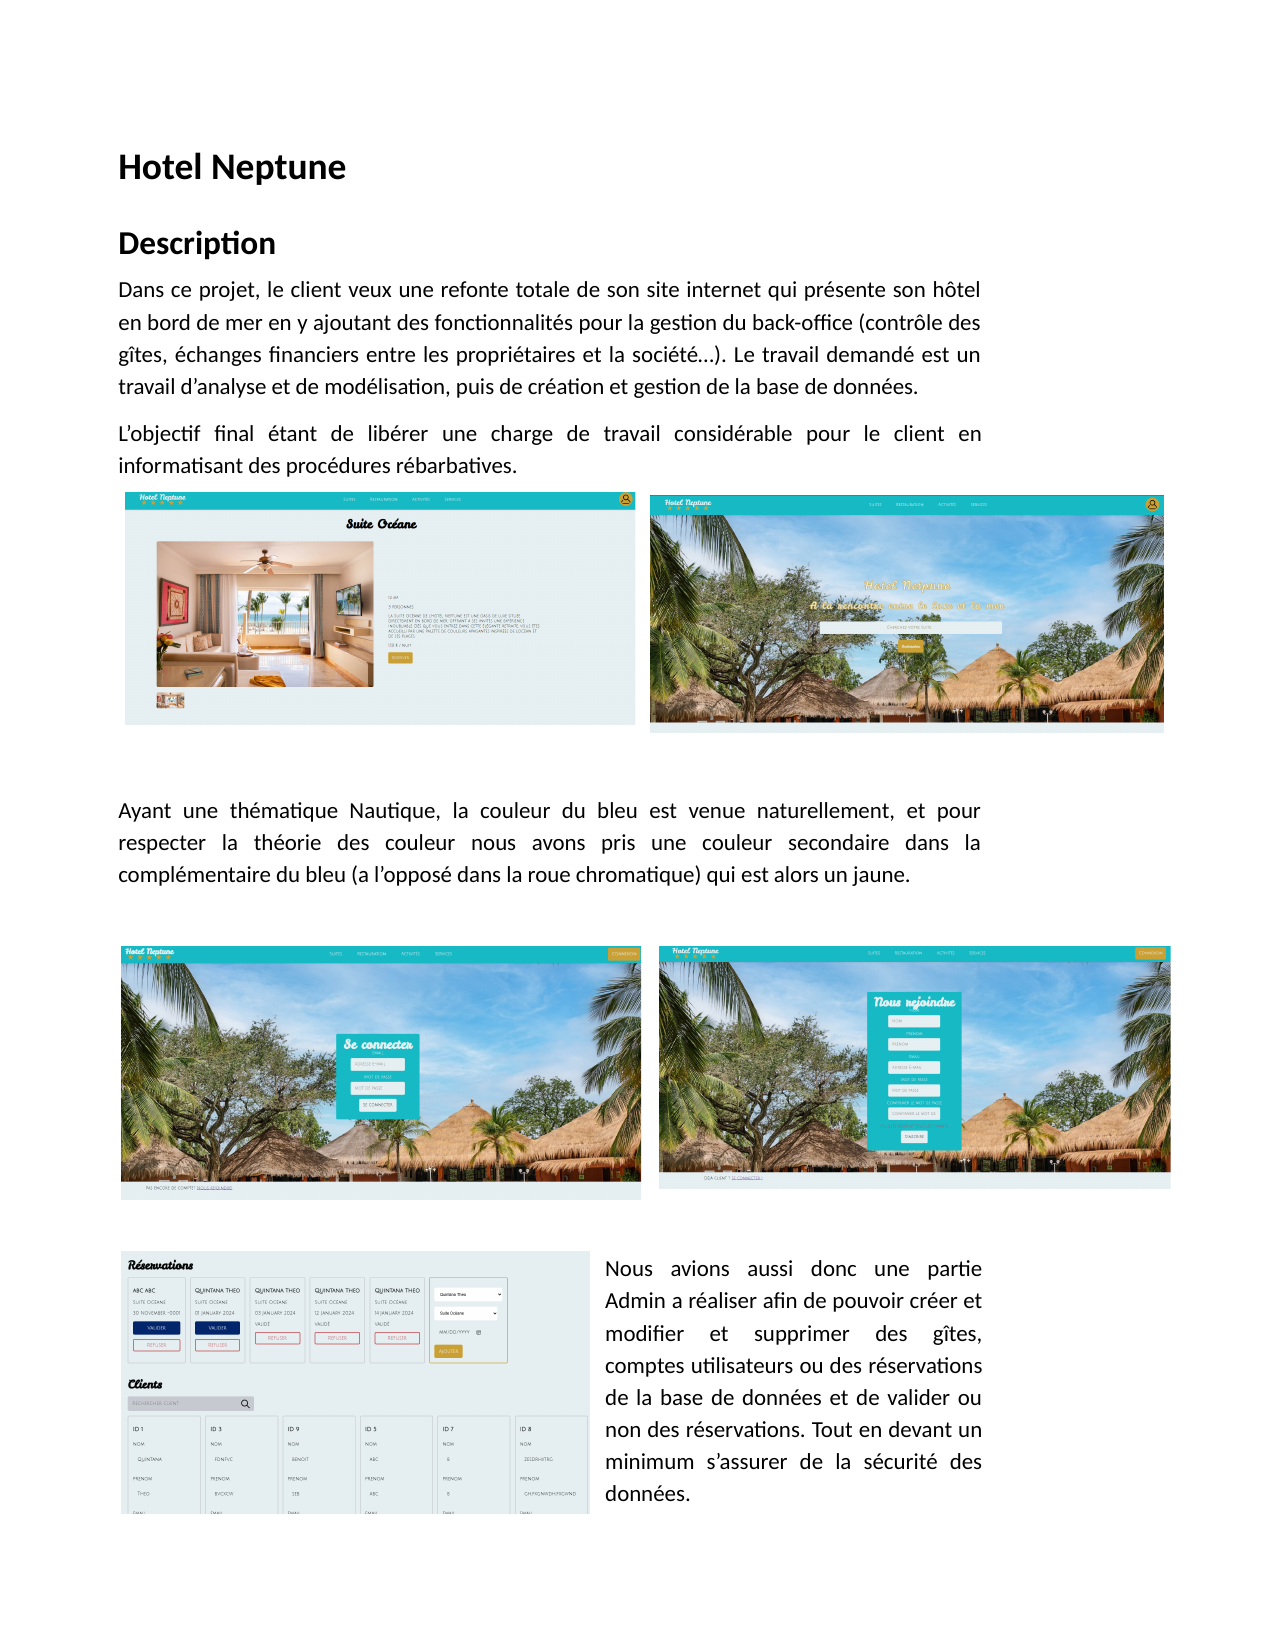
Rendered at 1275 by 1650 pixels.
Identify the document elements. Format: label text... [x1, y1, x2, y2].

text Dans ce projet, le client veux une refonte totale de son site internet qui présente son hôtel en bord de mer en y ajoutant des fonctionnalités pour la gestion du back-office (contrôle des gîtes, échanges financiers entre les propriétaires et la société…). Le travail demandé est un travail d’analyse et de modélisation, puis de création et gestion de la base de données. [118, 276, 983, 400]
subtitle Hotel Neptune [118, 143, 1157, 189]
text Nous avions aussi donc une partie Admin a réaliser afin de pouvoir créer et modifier et supprimer des gîtes, comptes utilisateurs ou des réservations de la base de données et de valider ou non des réservations. Tout en devant un minimum s’assurer de la sécurité des données. [590, 1254, 983, 1508]
picture [125, 492, 636, 725]
picture [121, 1251, 590, 1514]
text L’objectif final étant de libérer une charge de travail considérable pour le client en informatisant des procédures rébarbatives. [118, 419, 983, 479]
subtitle Description [118, 222, 1157, 263]
text Ayant une thématique Nautique, la couleur du bleu est venue naturellement, et pour respecter la théorie des couleur nous avons pris une couleur secondaire dans la complémentaire du bleu (a l’opposé dans la roue chromatique) qui est alors un jaune. [118, 796, 983, 888]
picture [650, 495, 1164, 733]
picture [659, 946, 1171, 1189]
picture [121, 946, 642, 1200]
